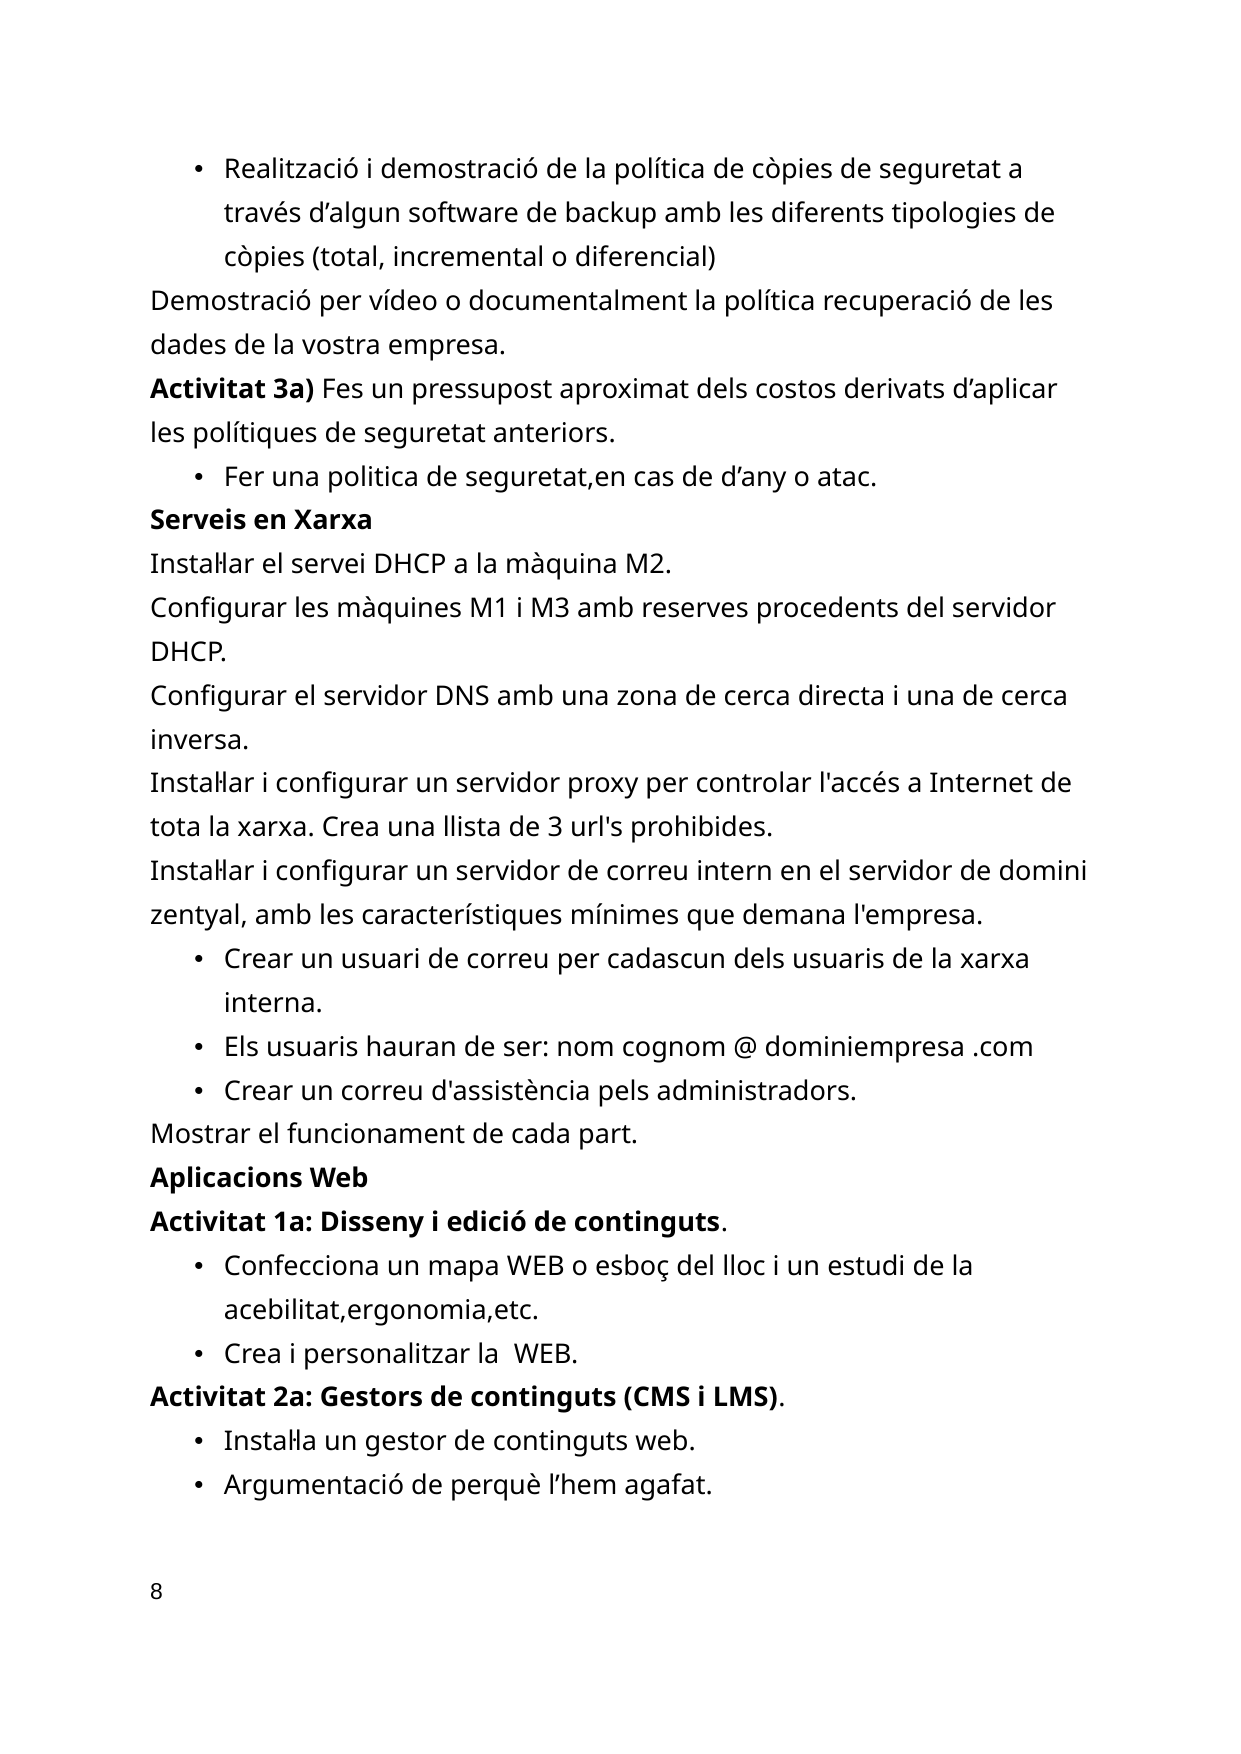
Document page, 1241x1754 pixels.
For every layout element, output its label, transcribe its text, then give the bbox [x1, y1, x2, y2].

list Crea i personalitzar la WEB. [194, 1334, 1090, 1371]
text Activitat 1a: Disseny i edició de continguts. [150, 1202, 1090, 1239]
list Instal·la un gestor de continguts web. [194, 1422, 1090, 1459]
text Configurar les màquines M1 i M3 amb reserves procedents del servidor DHCP. [150, 588, 1090, 669]
text Demostració per vídeo o documentalment la política recuperació de les dades de la vostra empresa. [150, 282, 1090, 362]
list Fer una politica de seguretat,en cas de d’any o atac. [194, 457, 1090, 494]
text Aplicacions Web [150, 1159, 1090, 1196]
text Activitat 2a: Gestors de continguts (CMS i LMS). [150, 1378, 1090, 1415]
text Serveis en Xarxa [150, 501, 1090, 538]
text Instal·lar i configurar un servidor proxy per controlar l'accés a Internet de tota la xarxa. Crea una llista de 3 url's prohibides. [150, 764, 1090, 845]
text Instal·lar el servei DHCP a la màquina M2. [150, 545, 1090, 582]
list Confecciona un mapa WEB o esboç del lloc i un estudi de la acebilitat,ergonomia,etc. [194, 1246, 1090, 1327]
text Instal·lar i configurar un servidor de correu intern en el servidor de domini zentyal, amb les característiques mínimes que demana l'empresa. [150, 852, 1090, 932]
list Els usuaris hauran de ser: nom cognom @ dominiempresa .com [194, 1027, 1090, 1064]
list Crear un usuari de correu per cadascun dels usuaris de la xarxa interna. [194, 939, 1090, 1020]
text Mostrar el funcionament de cada part. [150, 1115, 1090, 1152]
text Activitat 3a) Fes un pressupost aproximat dels costos derivats d’aplicar les polítiques de seguretat anteriors. [150, 369, 1090, 450]
list Argumentació de perquè l’hem agafat. [194, 1466, 1090, 1502]
list Realització i demostració de la política de còpies de seguretat a través d’algun software de backup amb les diferents tipologies de còpies (total, incremental o diferencial) [194, 150, 1090, 274]
list Crear un correu d'assistència pels administradors. [194, 1071, 1090, 1108]
text Configurar el servidor DNS amb una zona de cerca directa i una de cerca inversa. [150, 676, 1090, 757]
